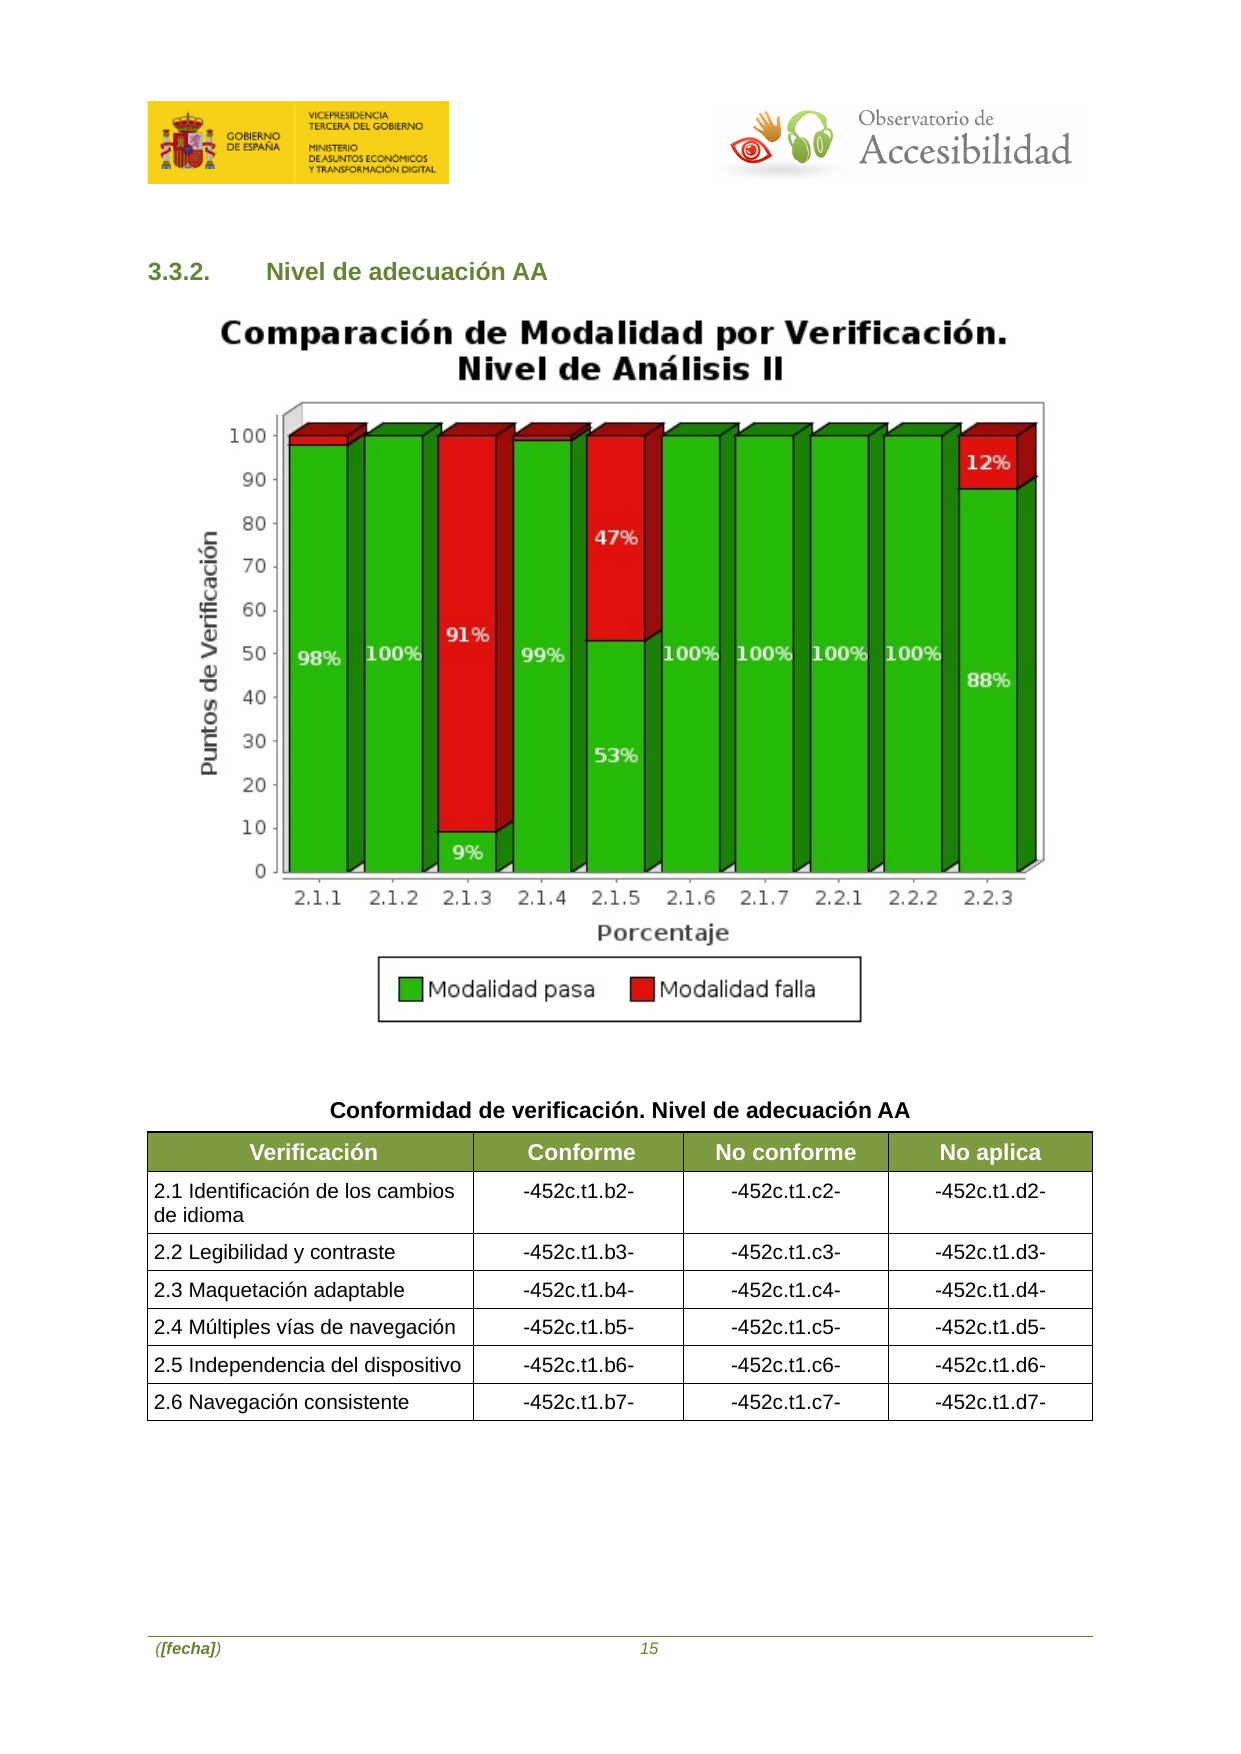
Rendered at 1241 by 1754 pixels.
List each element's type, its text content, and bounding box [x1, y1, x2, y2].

table_cell 2.4 Múltiples vías de navegación [148, 1309, 473, 1345]
table_header Conforme [474, 1133, 683, 1171]
table_cell -452c.t1.c2- [684, 1172, 888, 1233]
table_cell -452c.t1.b7- [474, 1384, 683, 1420]
table_cell 2.1 Identificación de los cambios de idioma [148, 1172, 473, 1233]
table_cell 2.2 Legibilidad y contraste [148, 1234, 473, 1270]
table_cell -452c.t1.d7- [889, 1384, 1092, 1420]
table_cell -452c.t1.b2- [474, 1172, 683, 1233]
picture [178, 313, 1062, 1024]
table_cell -452c.t1.d3- [889, 1234, 1092, 1270]
picture [147, 101, 450, 184]
table_cell -452c.t1.b4- [474, 1271, 683, 1308]
text Conformidad de verificación. Nivel de adecuación AA [148, 1097, 1092, 1123]
table_cell -452c.t1.c7- [684, 1384, 888, 1420]
picture [710, 101, 1086, 184]
table_cell -452c.t1.b3- [474, 1234, 683, 1270]
table_cell -452c.t1.d2- [889, 1172, 1092, 1233]
table_cell -452c.t1.b6- [474, 1346, 683, 1383]
table_cell 2.5 Independencia del dispositivo [148, 1346, 473, 1383]
table_cell -452c.t1.d6- [889, 1346, 1092, 1383]
table_cell -452c.t1.c5- [684, 1309, 888, 1345]
table_cell -452c.t1.b5- [474, 1309, 683, 1345]
table_cell 2.3 Maquetación adaptable [148, 1271, 473, 1308]
table_header Verificación [148, 1133, 473, 1171]
table_cell 2.6 Navegación consistente [148, 1384, 473, 1420]
table_cell -452c.t1.d4- [889, 1271, 1092, 1308]
table_header No aplica [889, 1133, 1092, 1171]
table_cell -452c.t1.c6- [684, 1346, 888, 1383]
table_header No conforme [684, 1133, 888, 1171]
table_cell -452c.t1.d5- [889, 1309, 1092, 1345]
table_cell -452c.t1.c4- [684, 1271, 888, 1308]
subtitle Nivel de adecuación AA [148, 257, 1092, 286]
table_cell -452c.t1.c3- [684, 1234, 888, 1270]
